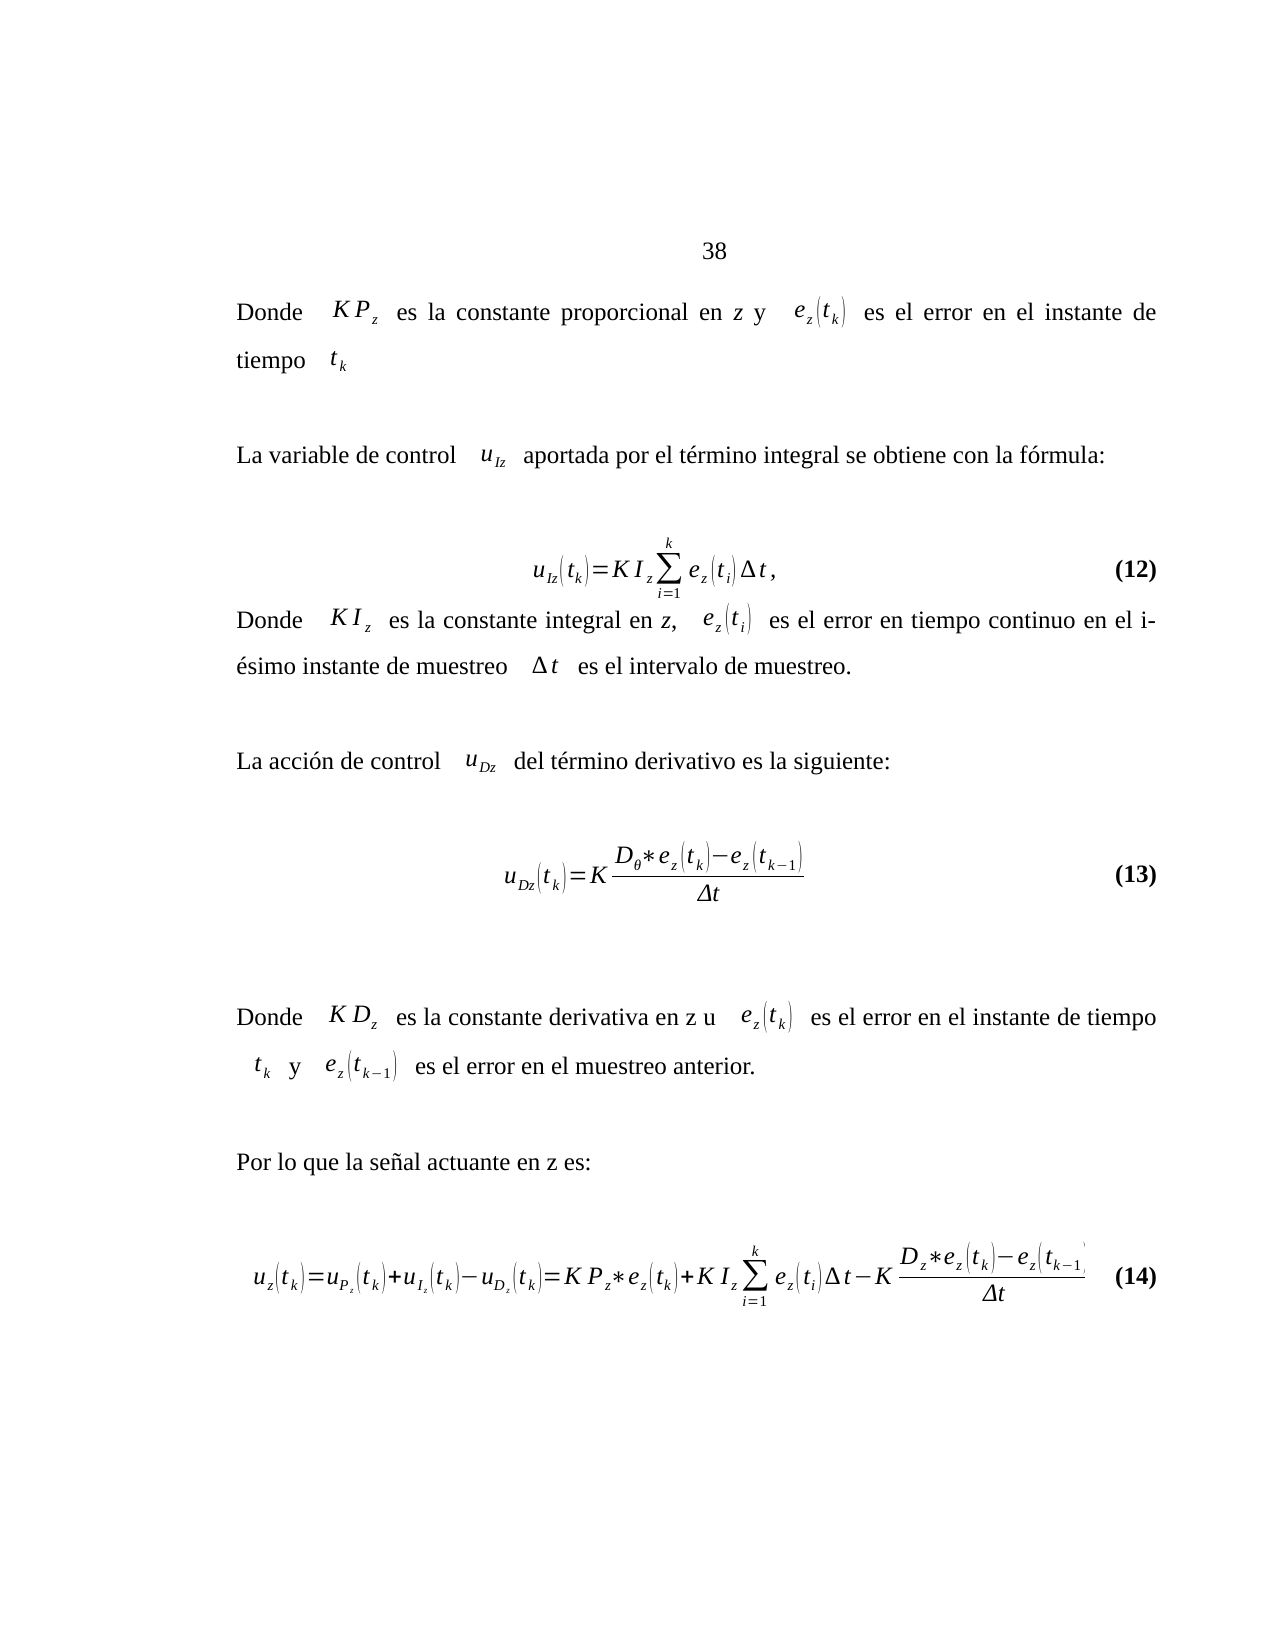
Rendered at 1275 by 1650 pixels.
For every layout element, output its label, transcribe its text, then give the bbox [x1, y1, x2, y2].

table_header (12) [1085, 535, 1187, 602]
table_header (14) [1085, 1241, 1187, 1309]
text La variable de control aportada por el término integral se obtiene con la fórmula: [236, 439, 1157, 471]
text Donde es la constante derivativa en z u es el error en el instante de tiempo y es el error en el muestreo anterior. [236, 999, 1157, 1083]
text Por lo que la señal actuante en z es: [236, 1147, 1157, 1176]
table_header (13) [1085, 840, 1187, 906]
table_header [224, 1241, 1085, 1309]
table_header [224, 535, 1085, 602]
text Donde es la constante integral en z, es el error en tiempo continuo en el i-ésimo instante de muestreo es el intervalo de muestreo. [236, 602, 1157, 680]
text La acción de control del término derivativo es la siguiente: [236, 744, 1157, 776]
table_header [224, 840, 1085, 906]
text Donde es la constante proporcional en z y es el error en el instante de tiempo [236, 294, 1157, 375]
